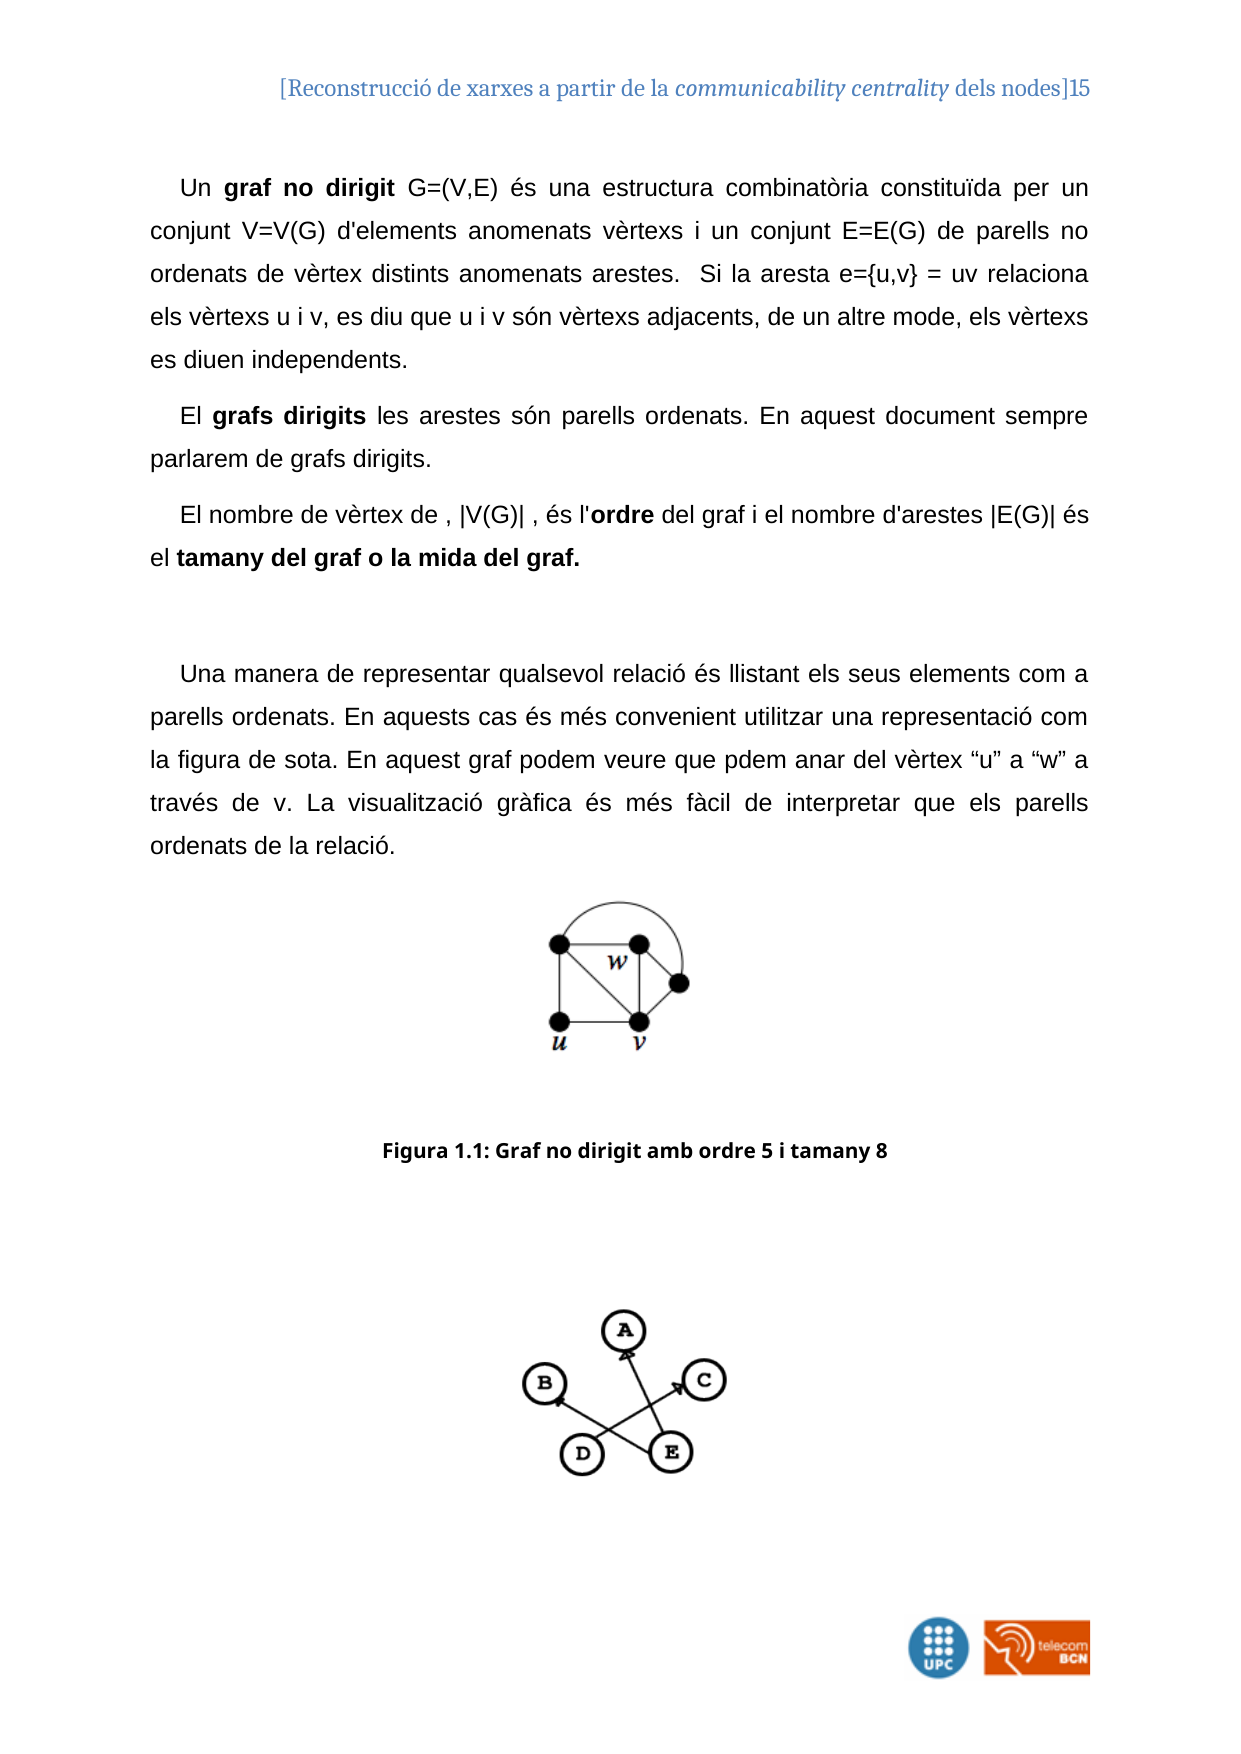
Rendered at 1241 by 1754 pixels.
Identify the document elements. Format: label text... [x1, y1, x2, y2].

text Figura 1.1: Graf no dirigit amb ordre 5 i tamany 8 [150, 1136, 1090, 1165]
text El grafs dirigits les arestes són parells ordenats. En aquest document sempre parlarem de grafs dirigits. [150, 401, 1090, 473]
text Una manera de representar qualsevol relació és llistant els seus elements com a parells ordenats. En aquests cas és més convenient utilitzar una representació com la figura de sota. En aquest graf podem veure que pdem anar del vèrtex “u” a “w” a través de v. La visualització gràfica és més fàcil de interpretar que els parells ordenats de la relació. [150, 658, 1090, 860]
picture [511, 886, 729, 1079]
picture [482, 1299, 759, 1492]
text El nombre de vèrtex de , |V(G)| , és l'ordre del graf i el nombre d'arestes |E(G)| és el tamany del graf o la mida del graf. [150, 500, 1090, 572]
text Un graf no dirigit G=(V,E) és una estructura combinatòria constituïda per un conjunt V=V(G) d'elements anomenats vèrtexs i un conjunt E=E(G) de parells no ordenats de vèrtex distints anomenats arestes. Si la aresta e={u,v} = uv relaciona els vèrtexs u i v, es diu que u i v són vèrtexs adjacents, de un altre mode, els vèrtexs es diuen independents. [150, 173, 1090, 374]
picture [904, 1614, 1091, 1681]
